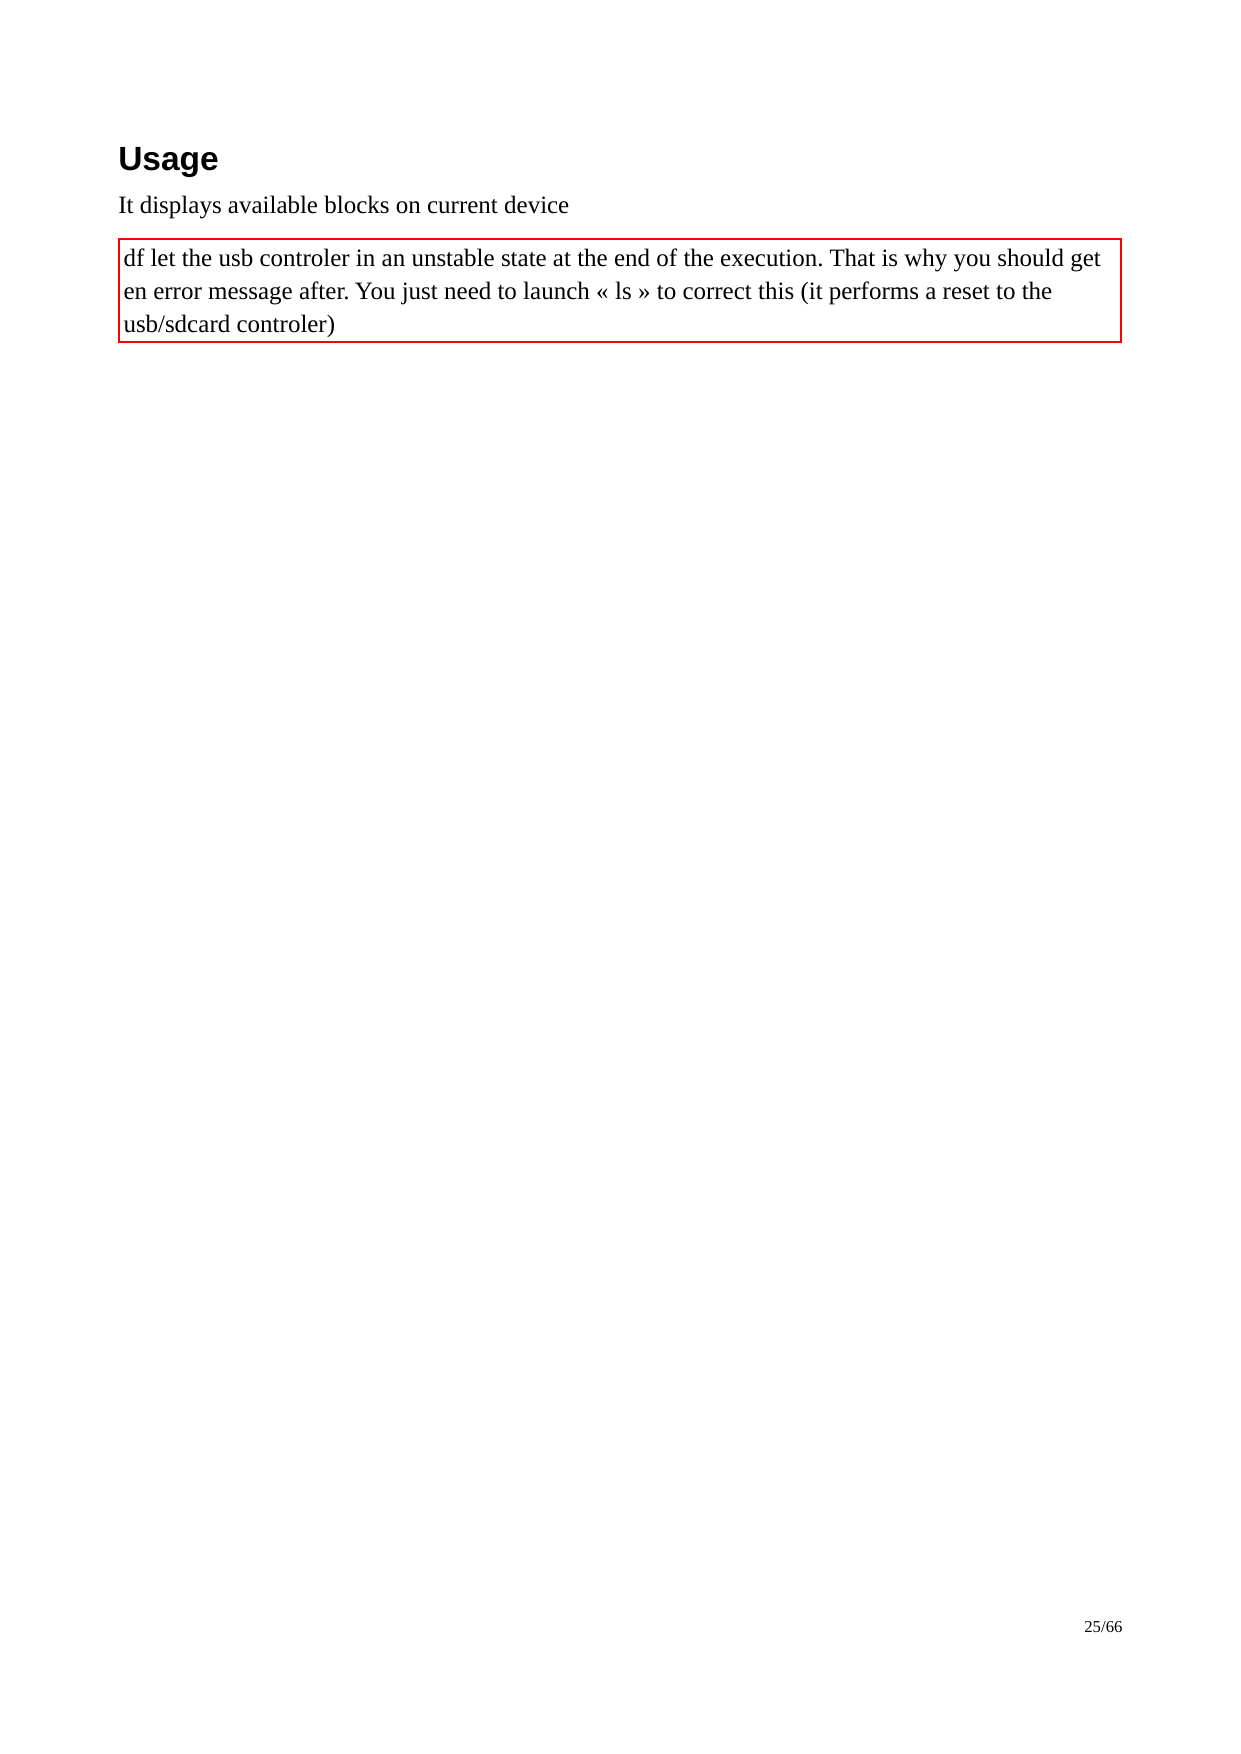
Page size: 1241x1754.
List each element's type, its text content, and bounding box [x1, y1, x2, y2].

text df let the usb controler in an unstable state at the end of the execution. That is why you should get en error message after. You just need to launch « ls » to correct this (it performs a reset to the usb/sdcard controler) [120, 240, 1120, 341]
subtitle Usage [118, 139, 1122, 178]
text It displays available blocks on current device [118, 190, 1122, 219]
